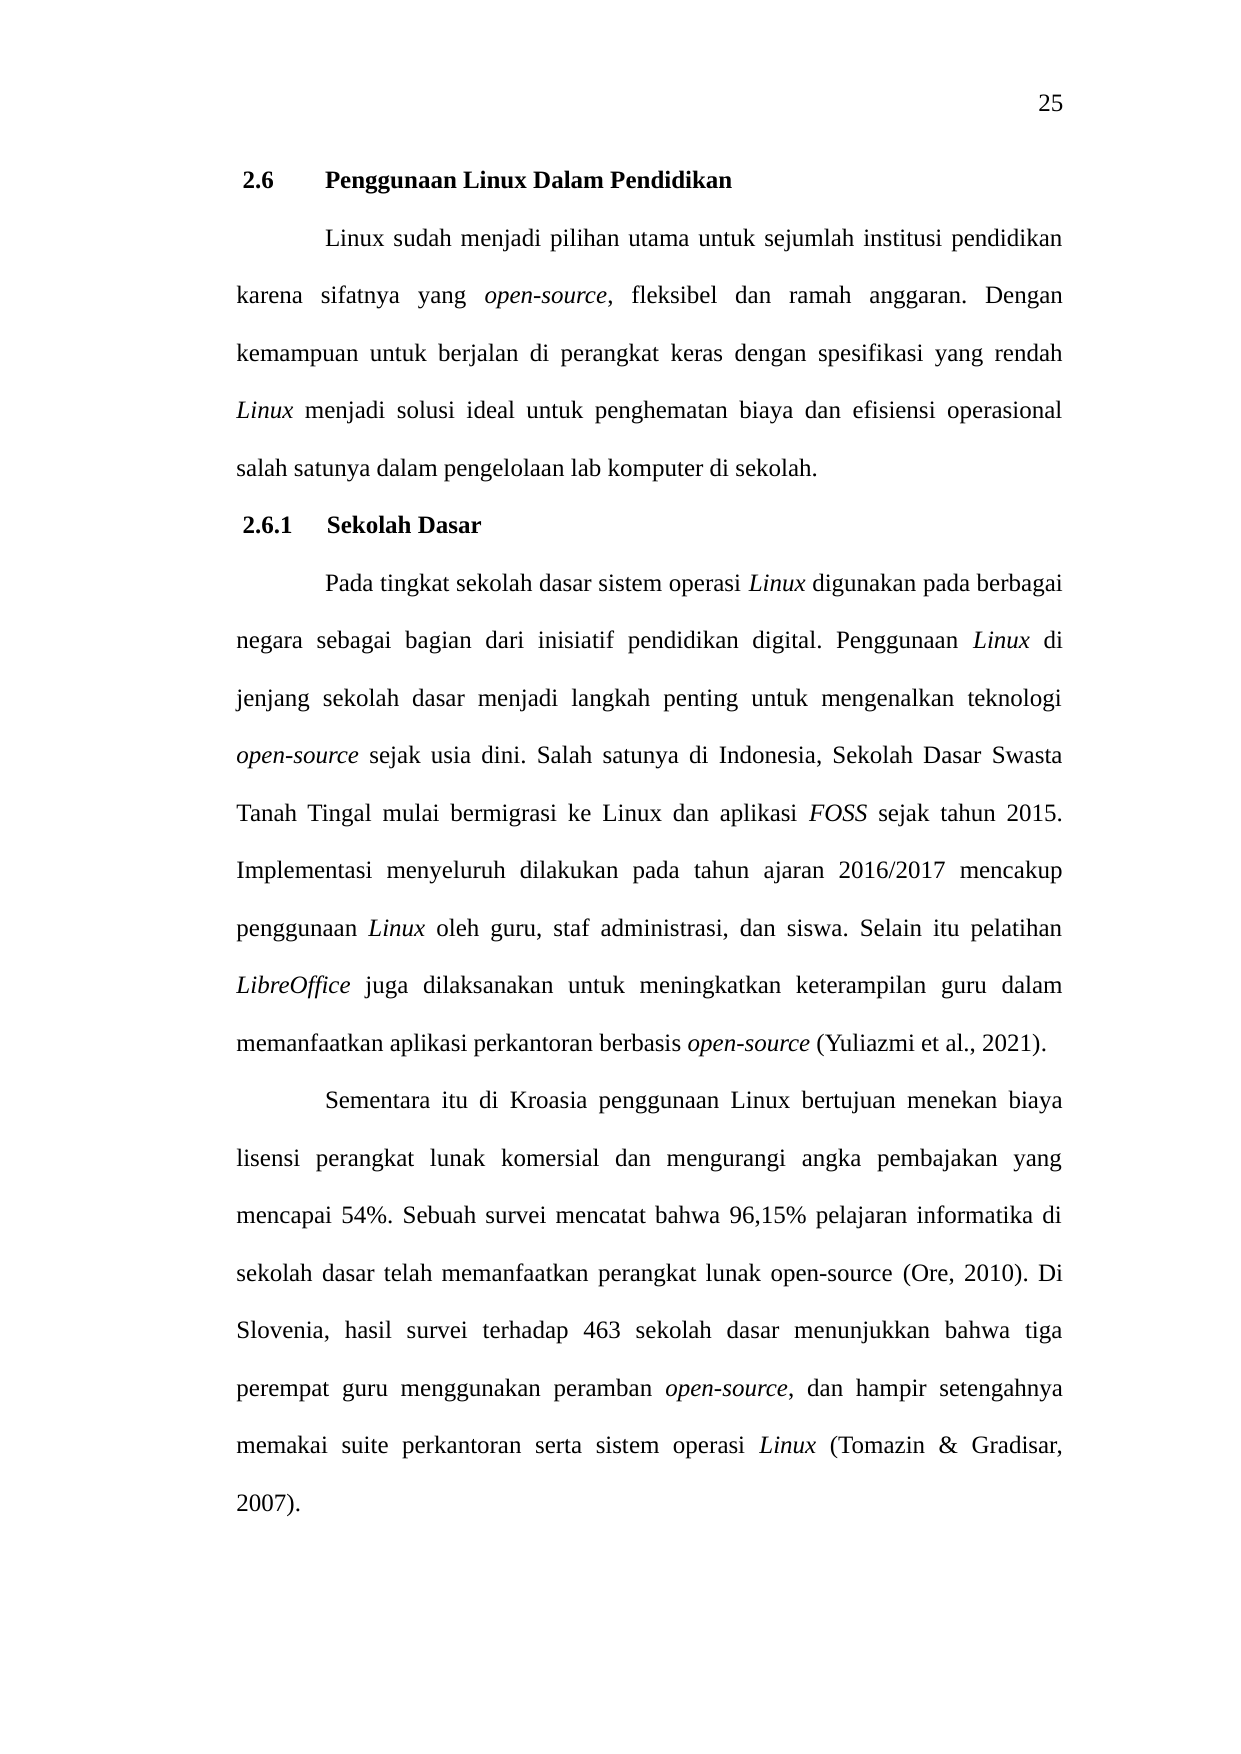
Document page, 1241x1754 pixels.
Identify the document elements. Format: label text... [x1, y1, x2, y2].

text Sementara itu di Kroasia penggunaan Linux bertujuan menekan biaya lisensi perangkat lunak komersial dan mengurangi angka pembajakan yang mencapai 54%. Sebuah survei mencatat bahwa 96,15% pelajaran informatika di sekolah dasar telah memanfaatkan perangkat lunak open-source (Ore, 2010)⁠. Di Slovenia, hasil survei terhadap 463 sekolah dasar menunjukkan bahwa tiga perempat guru menggunakan peramban open-source, dan hampir setengahnya memakai suite perkantoran serta sistem operasi Linux (Tomazin & Gradisar, 2007). [236, 1085, 1063, 1517]
text Linux sudah menjadi pilihan utama untuk sejumlah institusi pendidikan karena sifatnya yang open-source, fleksibel dan ramah anggaran. Dengan kemampuan untuk berjalan di perangkat keras dengan spesifikasi yang rendah Linux menjadi solusi ideal untuk penghematan biaya dan efisiensi operasional salah satunya dalam pengelolaan lab komputer di sekolah. [236, 223, 1063, 482]
subtitle Sekolah Dasar [236, 510, 1063, 539]
text Pada tingkat sekolah dasar sistem operasi Linux digunakan pada berbagai negara sebagai bagian dari inisiatif pendidikan digital. Penggunaan Linux di jenjang sekolah dasar menjadi langkah penting untuk mengenalkan teknologi open-source sejak usia dini. Salah satunya di Indonesia, Sekolah Dasar Swasta Tanah Tingal mulai bermigrasi ke Linux dan aplikasi FOSS sejak tahun 2015. Implementasi menyeluruh dilakukan pada tahun ajaran 2016/2017 mencakup penggunaan Linux oleh guru, staf administrasi, dan siswa. Selain itu pelatihan LibreOffice juga dilaksanakan untuk meningkatkan keterampilan guru dalam memanfaatkan aplikasi perkantoran berbasis open-source (Yuliazmi et al., 2021)⁠. [236, 568, 1063, 1057]
subtitle Penggunaan Linux dalam Pendidikan [236, 165, 1063, 194]
